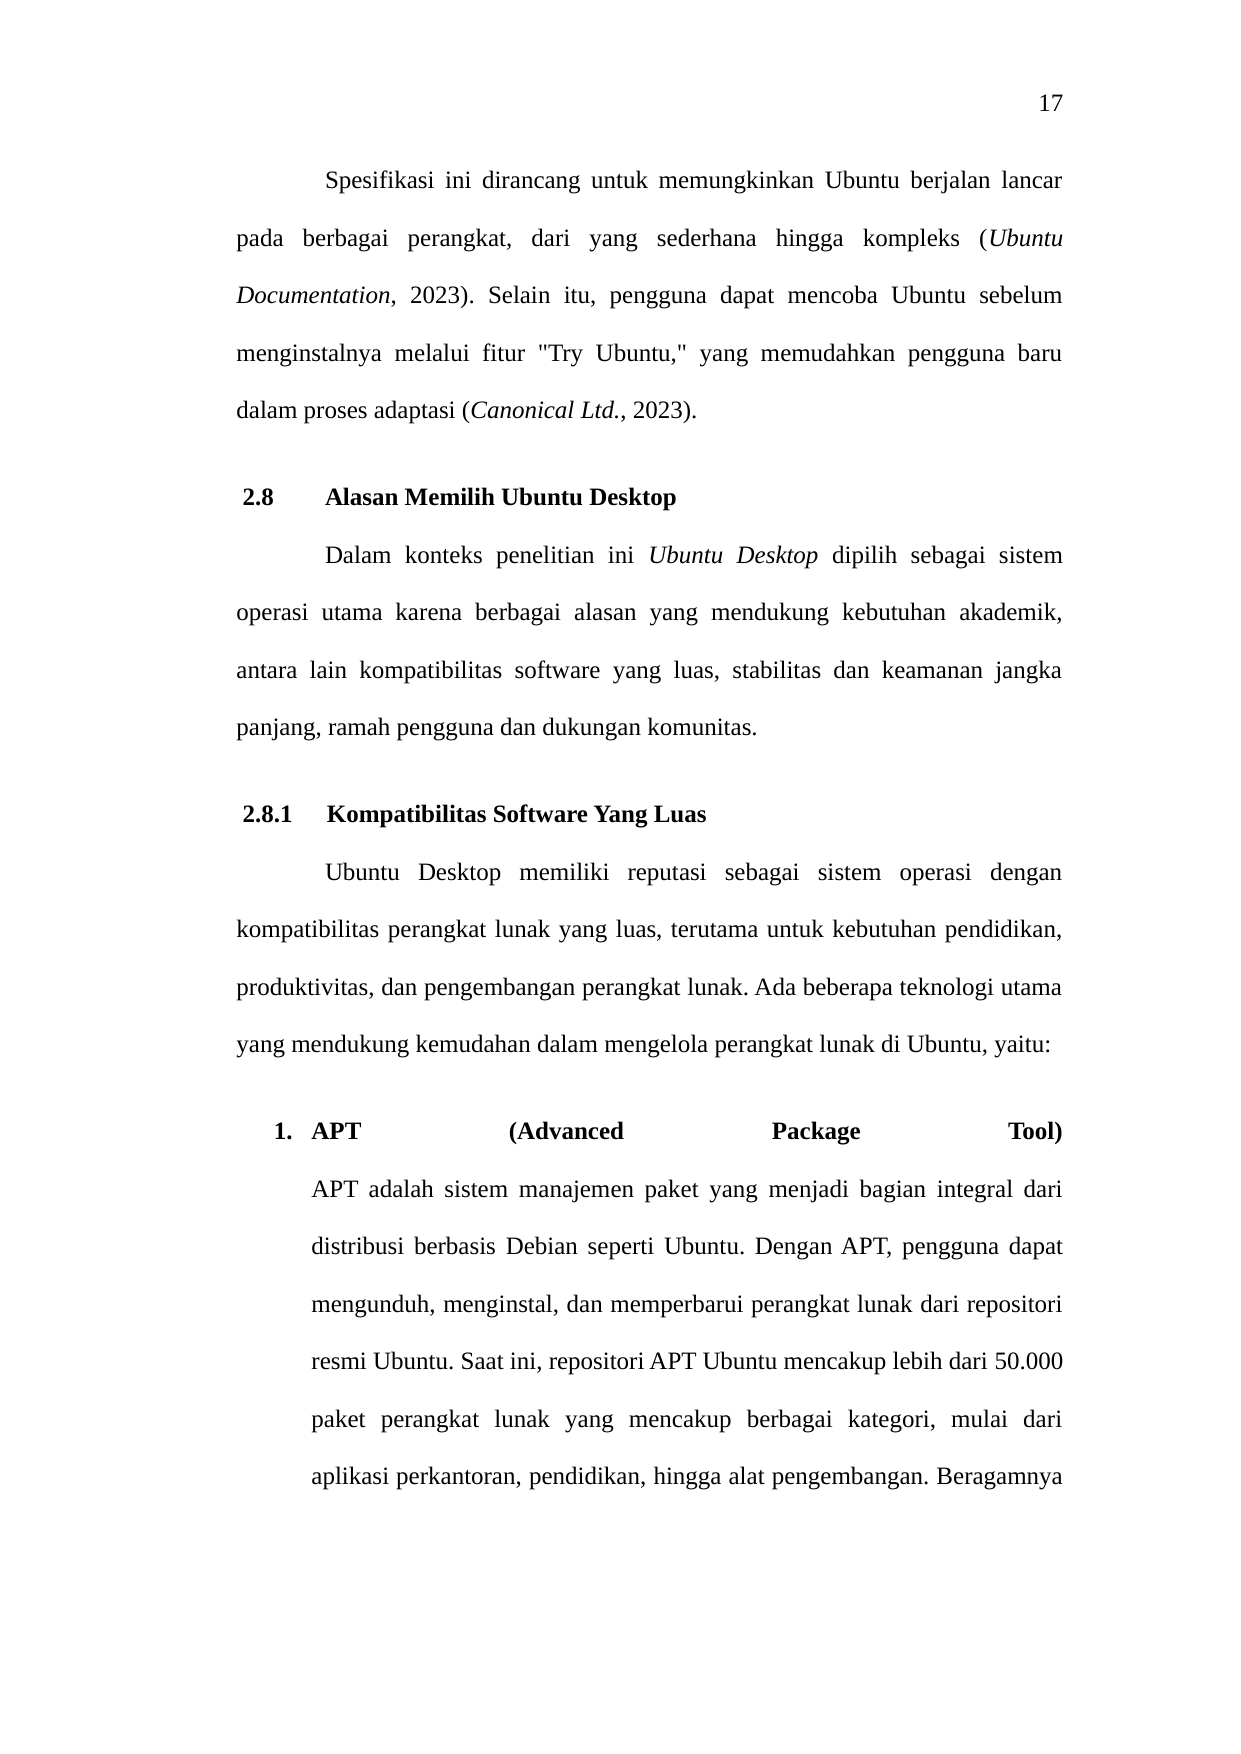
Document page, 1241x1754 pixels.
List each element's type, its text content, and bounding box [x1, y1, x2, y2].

text Dalam konteks penelitian ini Ubuntu Desktop dipilih sebagai sistem operasi utama karena berbagai alasan yang mendukung kebutuhan akademik, antara lain kompatibilitas software yang luas, stabilitas dan keamanan jangka panjang, ramah pengguna dan dukungan komunitas. [236, 540, 1063, 741]
subtitle Alasan Memilih Ubuntu Desktop [236, 482, 1063, 511]
subtitle Kompatibilitas Software yang Luas [236, 799, 1063, 828]
text Spesifikasi ini dirancang untuk memungkinkan Ubuntu berjalan lancar pada berbagai perangkat, dari yang sederhana hingga kompleks (Ubuntu Documentation, 2023). Selain itu, pengguna dapat mencoba Ubuntu sebelum menginstalnya melalui fitur "Try Ubuntu," yang memudahkan pengguna baru dalam proses adaptasi (Canonical Ltd., 2023). [236, 165, 1063, 424]
list APT (Advanced Package Tool) APT adalah sistem manajemen paket yang menjadi bagian integral dari distribusi berbasis Debian seperti Ubuntu. Dengan APT, pengguna dapat mengunduh, menginstal, dan memperbarui perangkat lunak dari repositori resmi Ubuntu. Saat ini, repositori APT Ubuntu mencakup lebih dari 50.000 paket perangkat lunak yang mencakup berbagai kategori, mulai dari aplikasi perkantoran, pendidikan, hingga alat pengembangan. Beragamnya [274, 1116, 1063, 1490]
text Ubuntu Desktop memiliki reputasi sebagai sistem operasi dengan kompatibilitas perangkat lunak yang luas, terutama untuk kebutuhan pendidikan, produktivitas, dan pengembangan perangkat lunak. Ada beberapa teknologi utama yang mendukung kemudahan dalam mengelola perangkat lunak di Ubuntu, yaitu: [236, 857, 1063, 1058]
